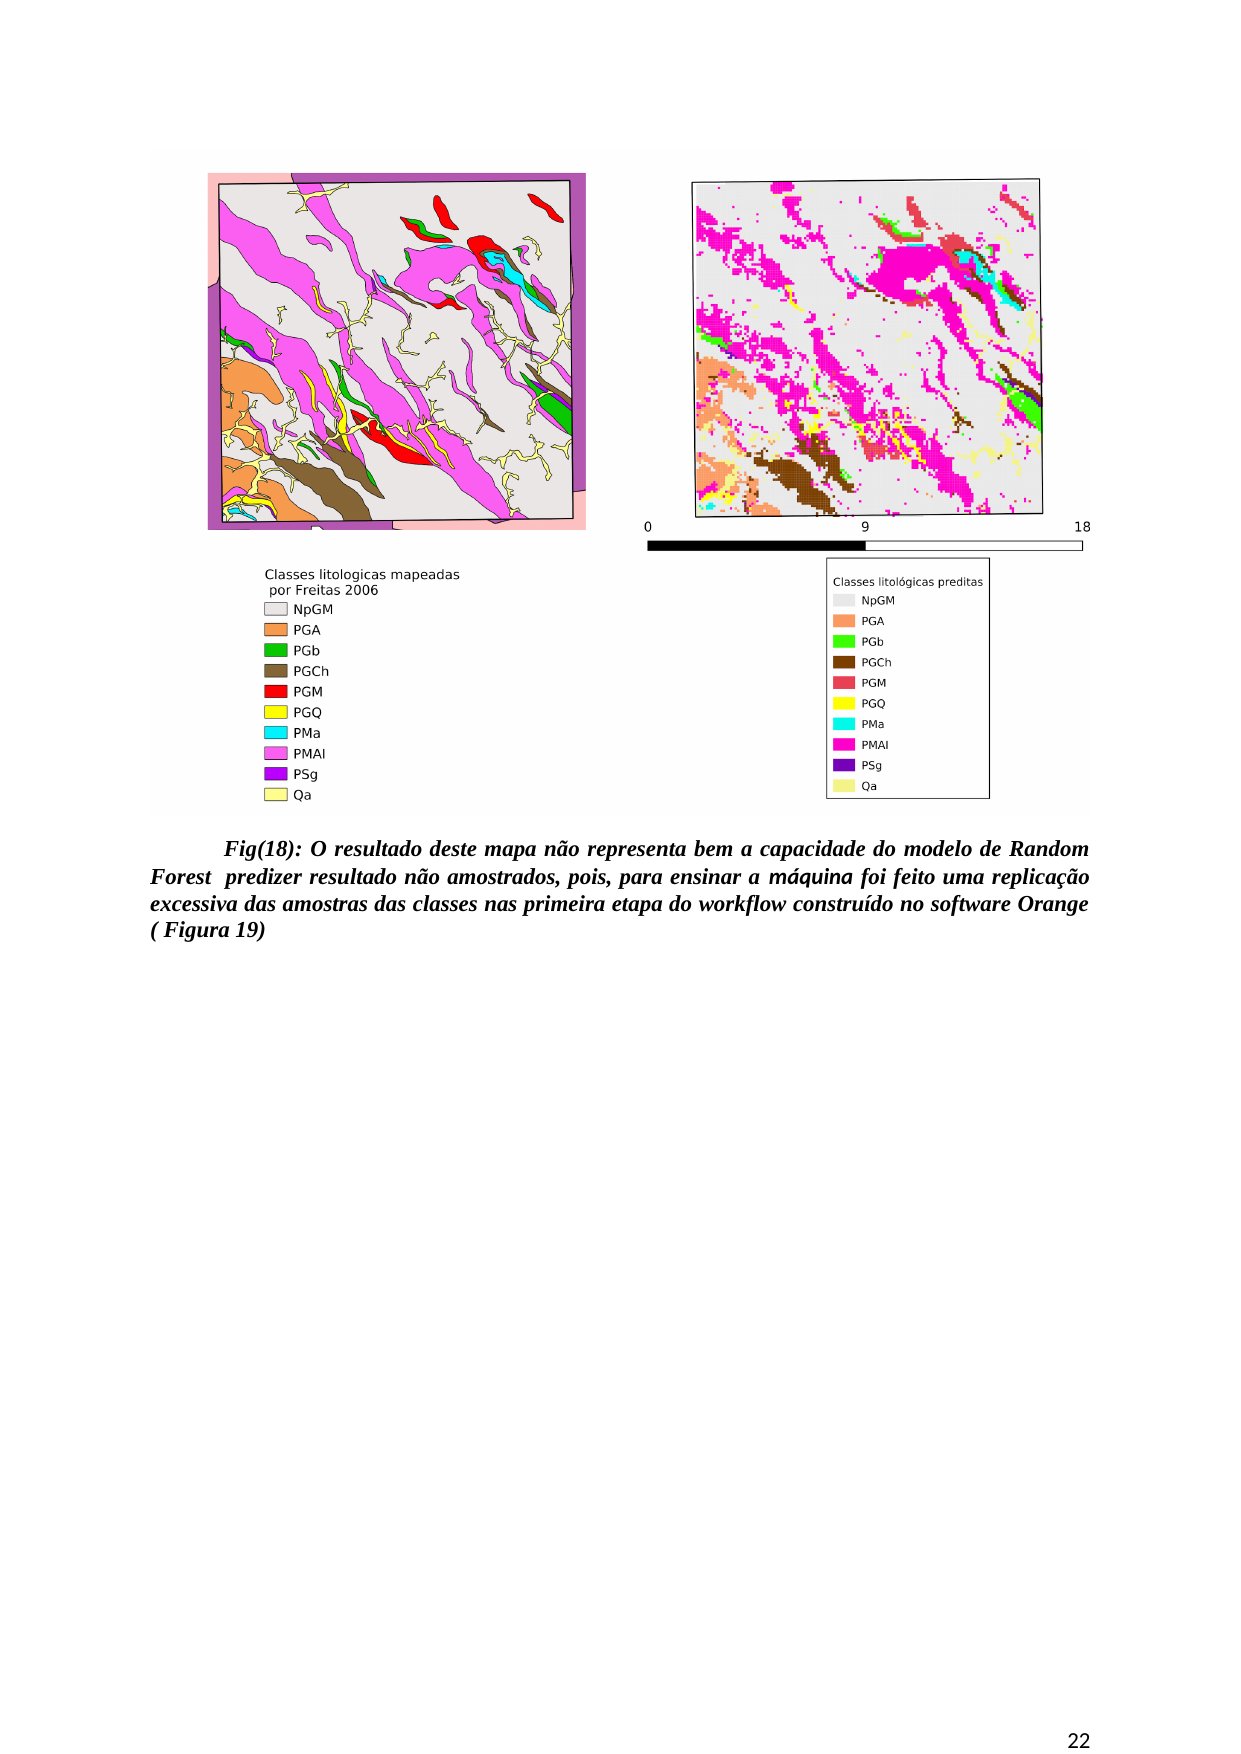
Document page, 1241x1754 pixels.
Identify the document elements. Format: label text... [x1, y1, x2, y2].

text Fig(18): O resultado deste mapa não representa bem a capacidade do modelo de Random Forest predizer resultado não amostrados, pois, para ensinar a máquina foi feito uma replicação excessiva das amostras das classes nas primeira etapa do workflow construído no software Orange ( Figura 19) [150, 835, 1090, 942]
picture [150, 150, 1091, 815]
